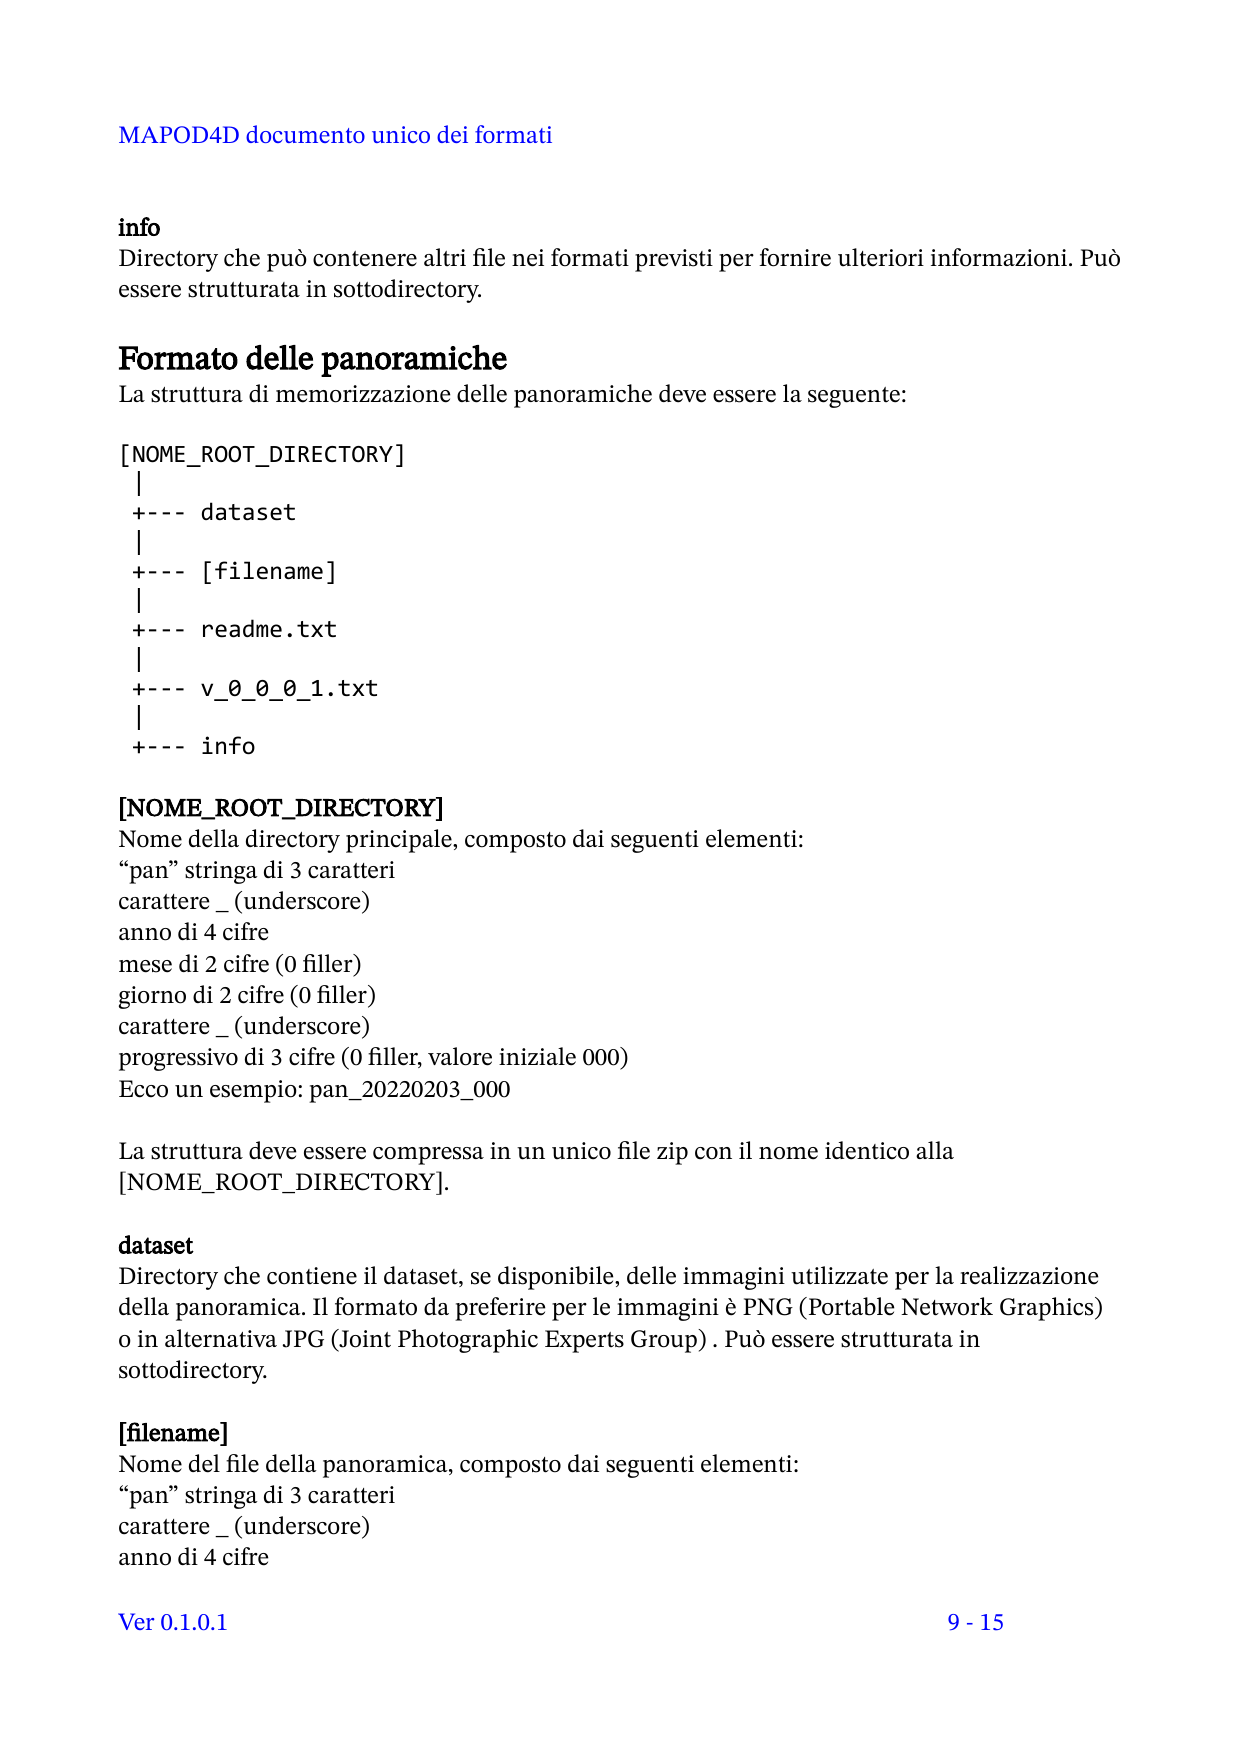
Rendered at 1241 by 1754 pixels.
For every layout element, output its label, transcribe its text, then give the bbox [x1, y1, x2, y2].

text [NOME_ROOT_DIRECTORY] [118, 439, 1122, 468]
text carattere _ (underscore) [118, 1009, 1122, 1041]
text info [118, 210, 1122, 241]
text giorno di 2 cifre (0 filler) [118, 978, 1122, 1009]
text | [118, 468, 1122, 498]
text Directory che può contenere altri file nei formati previsti per fornire ulteriori informazioni. Può essere strutturata in sottodirectory. [118, 241, 1122, 304]
text anno di 4 cifre [118, 1541, 1122, 1572]
text +--- [filename] [118, 556, 1122, 586]
text dataset [118, 1228, 1122, 1259]
text “pan” stringa di 3 caratteri [118, 853, 1122, 884]
text “pan” stringa di 3 caratteri [118, 1478, 1122, 1509]
text La struttura deve essere compressa in un unico file zip con il nome identico alla [NOME_ROOT_DIRECTORY]. [118, 1134, 1122, 1197]
text Nome del file della panoramica, composto dai seguenti elementi: [118, 1447, 1122, 1478]
text | [118, 644, 1122, 673]
text carattere _ (underscore) [118, 1509, 1122, 1541]
text carattere _ (underscore) [118, 884, 1122, 916]
text Ecco un esempio: pan_20220203_000 [118, 1072, 1122, 1103]
text [NOME_ROOT_DIRECTORY] [118, 791, 1122, 822]
text Formato delle panoramiche [118, 335, 1122, 377]
text | [118, 586, 1122, 615]
text La struttura di memorizzazione delle panoramiche deve essere la seguente: [118, 377, 1122, 408]
text [filename] [118, 1416, 1122, 1447]
text +--- info [118, 732, 1122, 761]
text anno di 4 cifre [118, 916, 1122, 947]
text Directory che contiene il dataset, se disponibile, delle immagini utilizzate per la realizzazione della panoramica. Il formato da preferire per le immagini è PNG (Portable Network Graphics) o in alternativa JPG (Joint Photographic Experts Group) . Può essere strutturata in sottodirectory. [118, 1259, 1122, 1384]
text | [118, 527, 1122, 556]
text | [118, 703, 1122, 732]
text Nome della directory principale, composto dai seguenti elementi: [118, 822, 1122, 853]
text +--- v_0_0_0_1.txt [118, 673, 1122, 703]
text +--- dataset [118, 498, 1122, 527]
text mese di 2 cifre (0 filler) [118, 947, 1122, 978]
text +--- readme.txt [118, 615, 1122, 644]
text progressivo di 3 cifre (0 filler, valore iniziale 000) [118, 1041, 1122, 1072]
